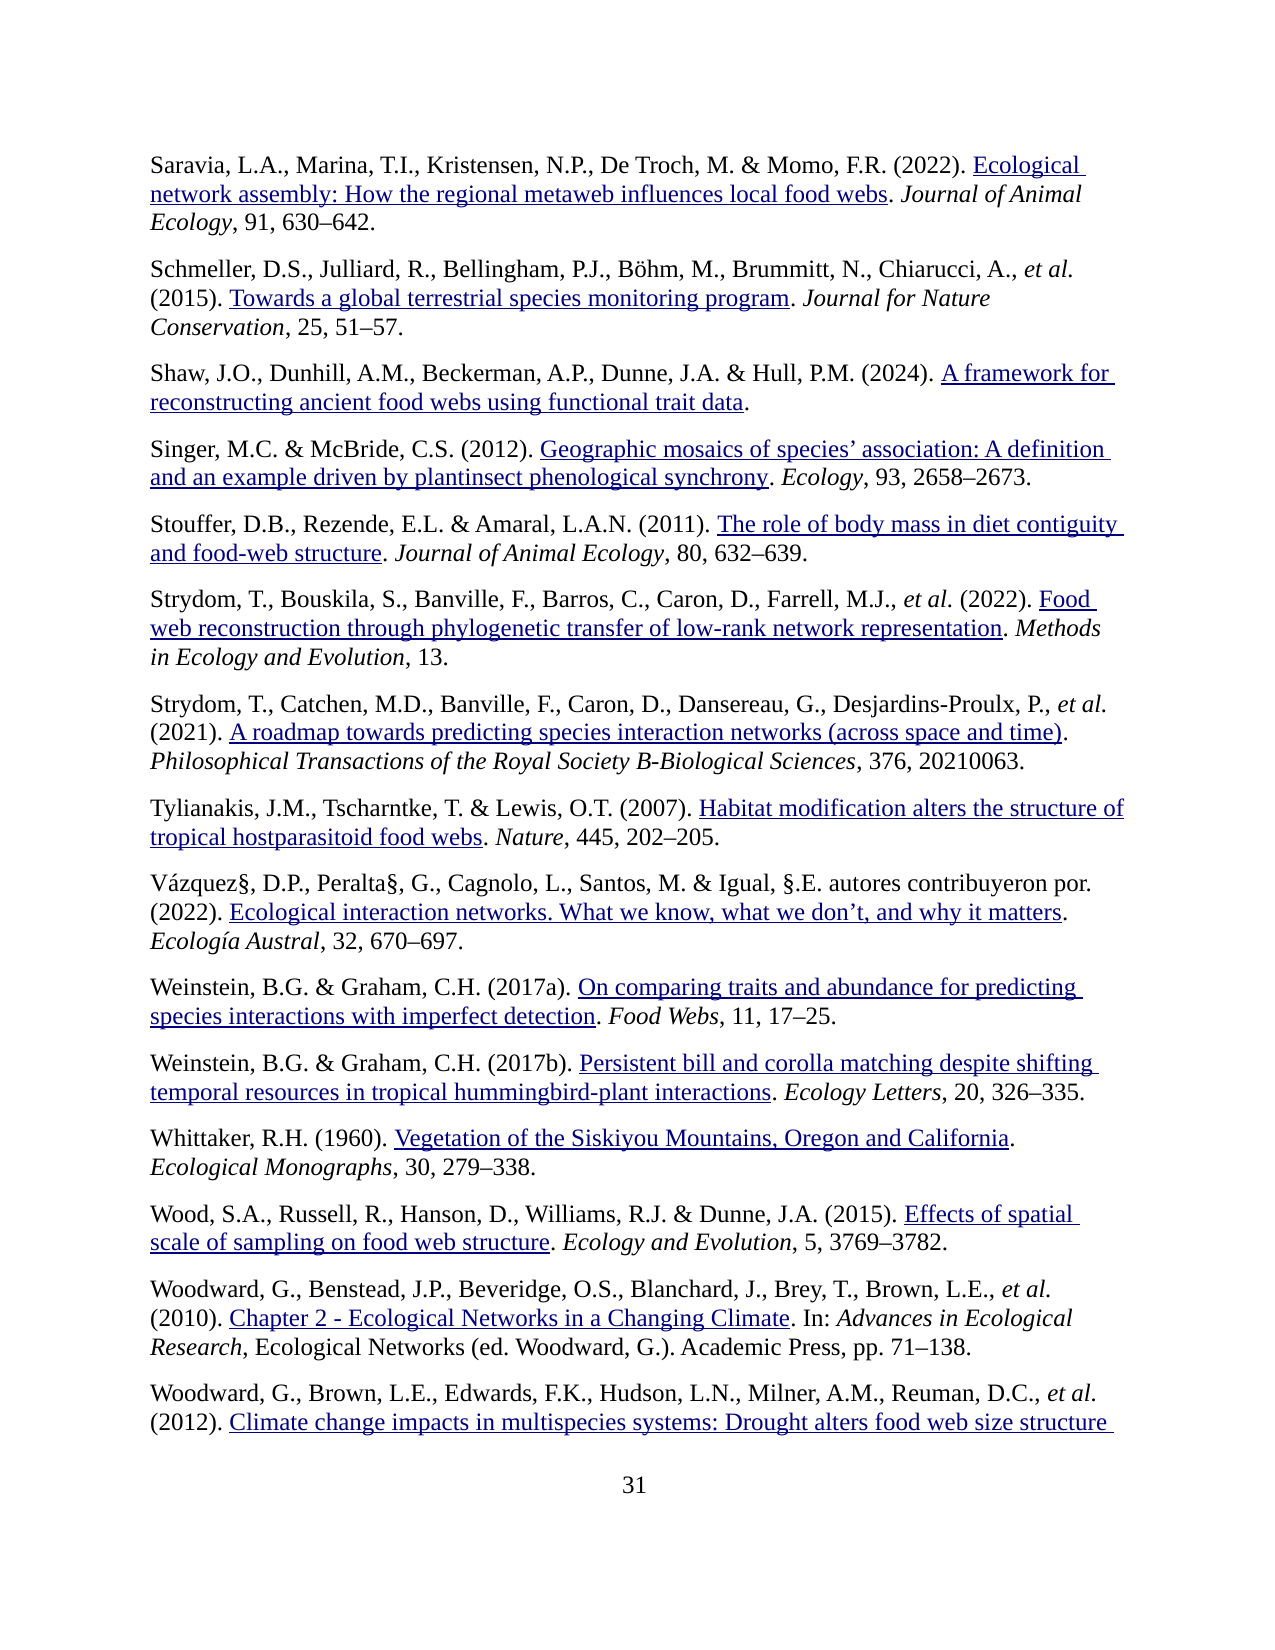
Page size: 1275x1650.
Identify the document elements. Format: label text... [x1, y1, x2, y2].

text Woodward, G., Benstead, J.P., Beveridge, O.S., Blanchard, J., Brey, T., Brown, L.E., et al. (2010). Chapter 2 - Ecological Networks in a Changing Climate. In: Advances in Ecological Research, Ecological Networks (ed. Woodward, G.). Academic Press, pp. 71–138. [150, 1274, 1125, 1360]
text Strydom, T., Bouskila, S., Banville, F., Barros, C., Caron, D., Farrell, M.J., et al. (2022). Food web reconstruction through phylogenetic transfer of low-rank network representation. Methods in Ecology and Evolution, 13. [150, 584, 1125, 671]
text Stouffer, D.B., Rezende, E.L. & Amaral, L.A.N. (2011). The role of body mass in diet contiguity and food-web structure. Journal of Animal Ecology, 80, 632–639. [150, 509, 1125, 567]
text Schmeller, D.S., Julliard, R., Bellingham, P.J., Böhm, M., Brummitt, N., Chiarucci, A., et al. (2015). Towards a global terrestrial species monitoring program. Journal for Nature Conservation, 25, 51–57. [150, 254, 1125, 340]
text Tylianakis, J.M., Tscharntke, T. & Lewis, O.T. (2007). Habitat modification alters the structure of tropical hostparasitoid food webs. Nature, 445, 202–205. [150, 793, 1125, 850]
text Wood, S.A., Russell, R., Hanson, D., Williams, R.J. & Dunne, J.A. (2015). Effects of spatial scale of sampling on food web structure. Ecology and Evolution, 5, 3769–3782. [150, 1199, 1125, 1256]
text Woodward, G., Brown, L.E., Edwards, F.K., Hudson, L.N., Milner, A.M., Reuman, D.C., et al. (2012). Climate change impacts in multispecies systems: Drought alters food web size structure [150, 1378, 1125, 1436]
text Strydom, T., Catchen, M.D., Banville, F., Caron, D., Dansereau, G., Desjardins-Proulx, P., et al. (2021). A roadmap towards predicting species interaction networks (across space and time). Philosophical Transactions of the Royal Society B-Biological Sciences, 376, 20210063. [150, 689, 1125, 775]
text Saravia, L.A., Marina, T.I., Kristensen, N.P., De Troch, M. & Momo, F.R. (2022). Ecological network assembly: How the regional metaweb influences local food webs. Journal of Animal Ecology, 91, 630–642. [150, 150, 1125, 236]
text Weinstein, B.G. & Graham, C.H. (2017a). On comparing traits and abundance for predicting species interactions with imperfect detection. Food Webs, 11, 17–25. [150, 972, 1125, 1030]
text Singer, M.C. & McBride, C.S. (2012). Geographic mosaics of species’ association: A definition and an example driven by plantinsect phenological synchrony. Ecology, 93, 2658–2673. [150, 434, 1125, 491]
text Vázquez§, D.P., Peralta§, G., Cagnolo, L., Santos, M. & Igual, §.E. autores contribuyeron por. (2022). Ecological interaction networks. What we know, what we don’t, and why it matters. Ecología Austral, 32, 670–697. [150, 868, 1125, 954]
text Weinstein, B.G. & Graham, C.H. (2017b). Persistent bill and corolla matching despite shifting temporal resources in tropical hummingbird-plant interactions. Ecology Letters, 20, 326–335. [150, 1048, 1125, 1105]
text Whittaker, R.H. (1960). Vegetation of the Siskiyou Mountains, Oregon and California. Ecological Monographs, 30, 279–338. [150, 1123, 1125, 1181]
text Shaw, J.O., Dunhill, A.M., Beckerman, A.P., Dunne, J.A. & Hull, P.M. (2024). A framework for reconstructing ancient food webs using functional trait data. [150, 358, 1125, 416]
